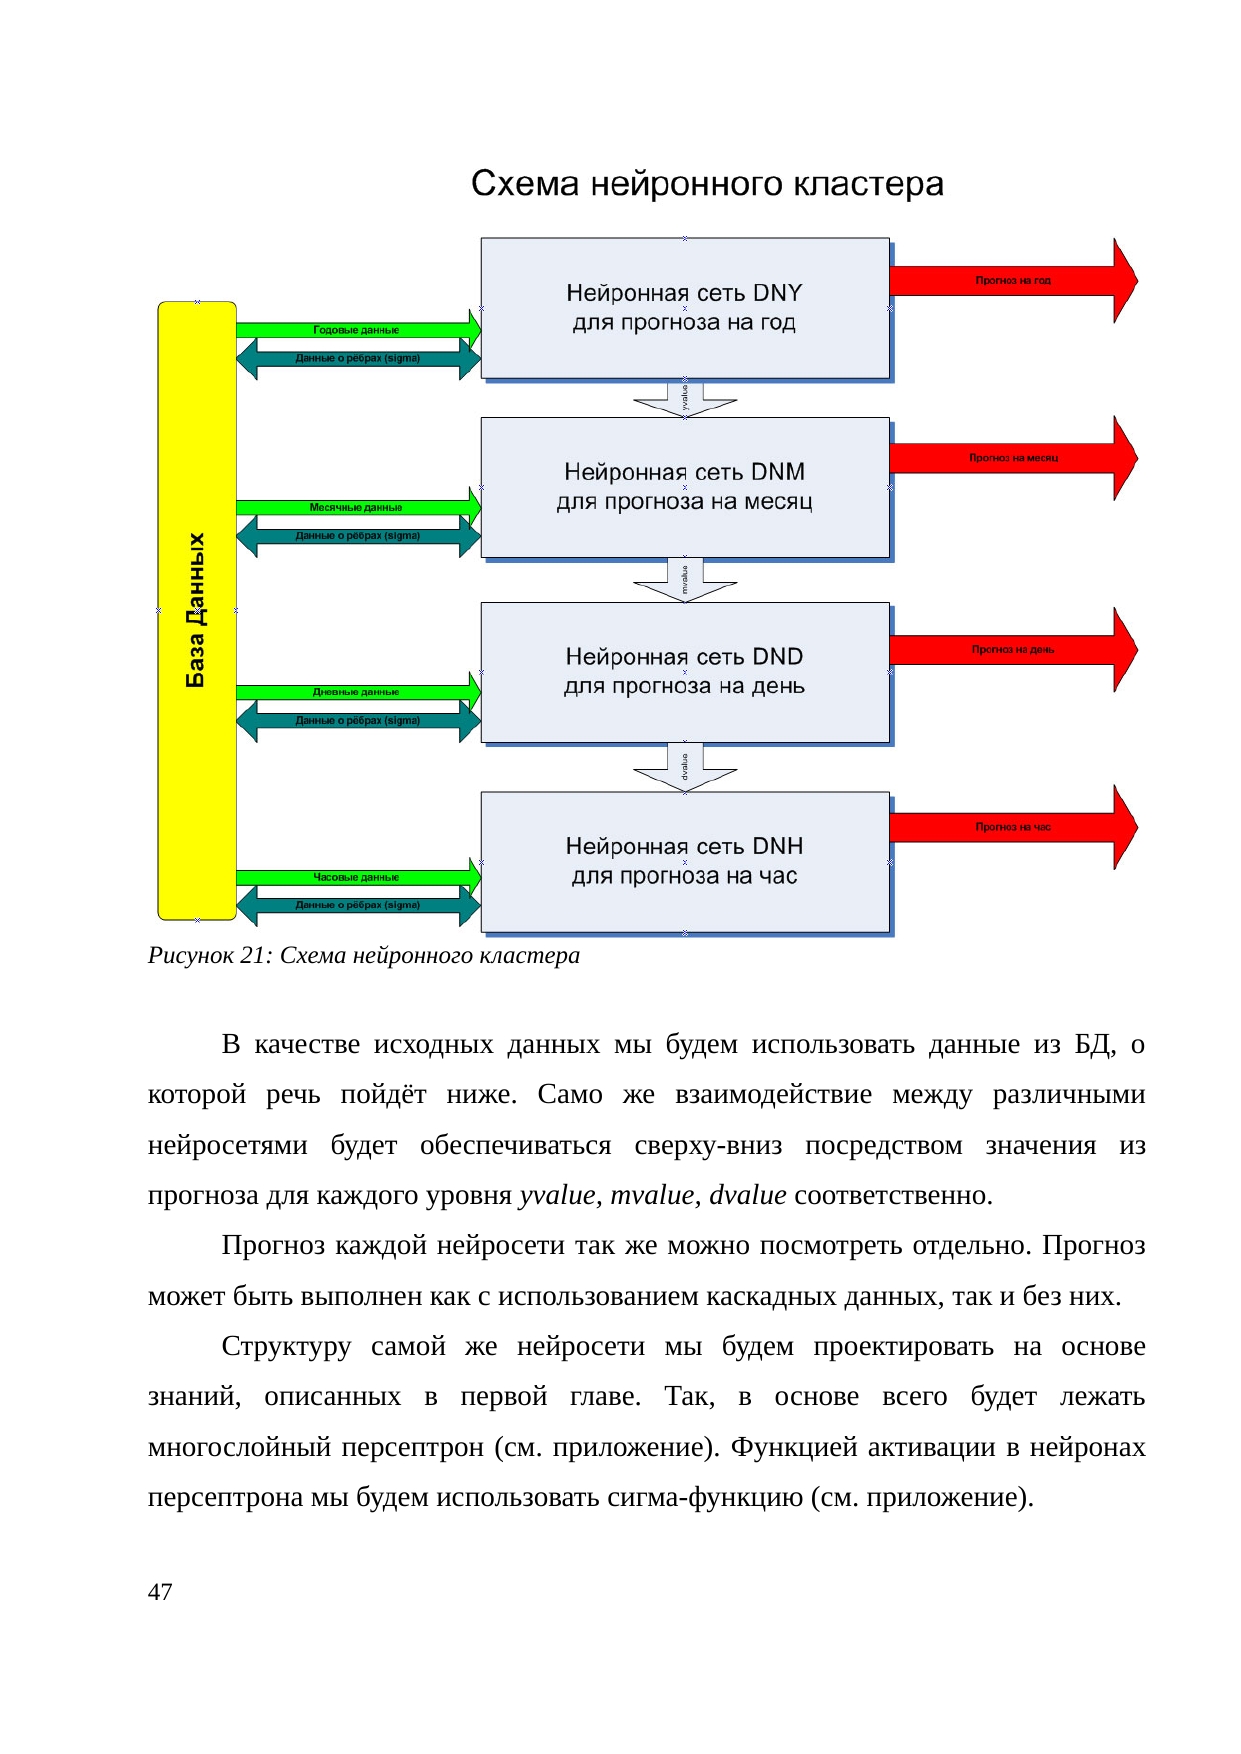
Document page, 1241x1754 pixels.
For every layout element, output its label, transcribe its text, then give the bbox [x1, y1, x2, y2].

text В качестве исходных данных мы будем использовать данные из БД, о которой речь пойдёт ниже. Само же взаимодействие между различными нейросетями будет обеспечиваться сверху-вниз посредством значения из прогноза для каждого уровня yvalue, mvalue, dvalue соответственно. [148, 1026, 1147, 1211]
text Рисунок 21: Схема нейронного кластера [148, 940, 1152, 969]
text Прогноз каждой нейросети так же можно посмотреть отдельно. Прогноз может быть выполнен как с использованием каскадных данных, так и без них. [148, 1227, 1147, 1311]
text Структуру самой же нейросети мы будем проектировать на основе знаний, описанных в первой главе. Так, в основе всего будет лежать многослойный персептрон (см. приложение). Функцией активации в нейронах персептрона мы будем использовать сигма-функцию (см. приложение). [148, 1328, 1147, 1512]
picture [147, 160, 1152, 940]
